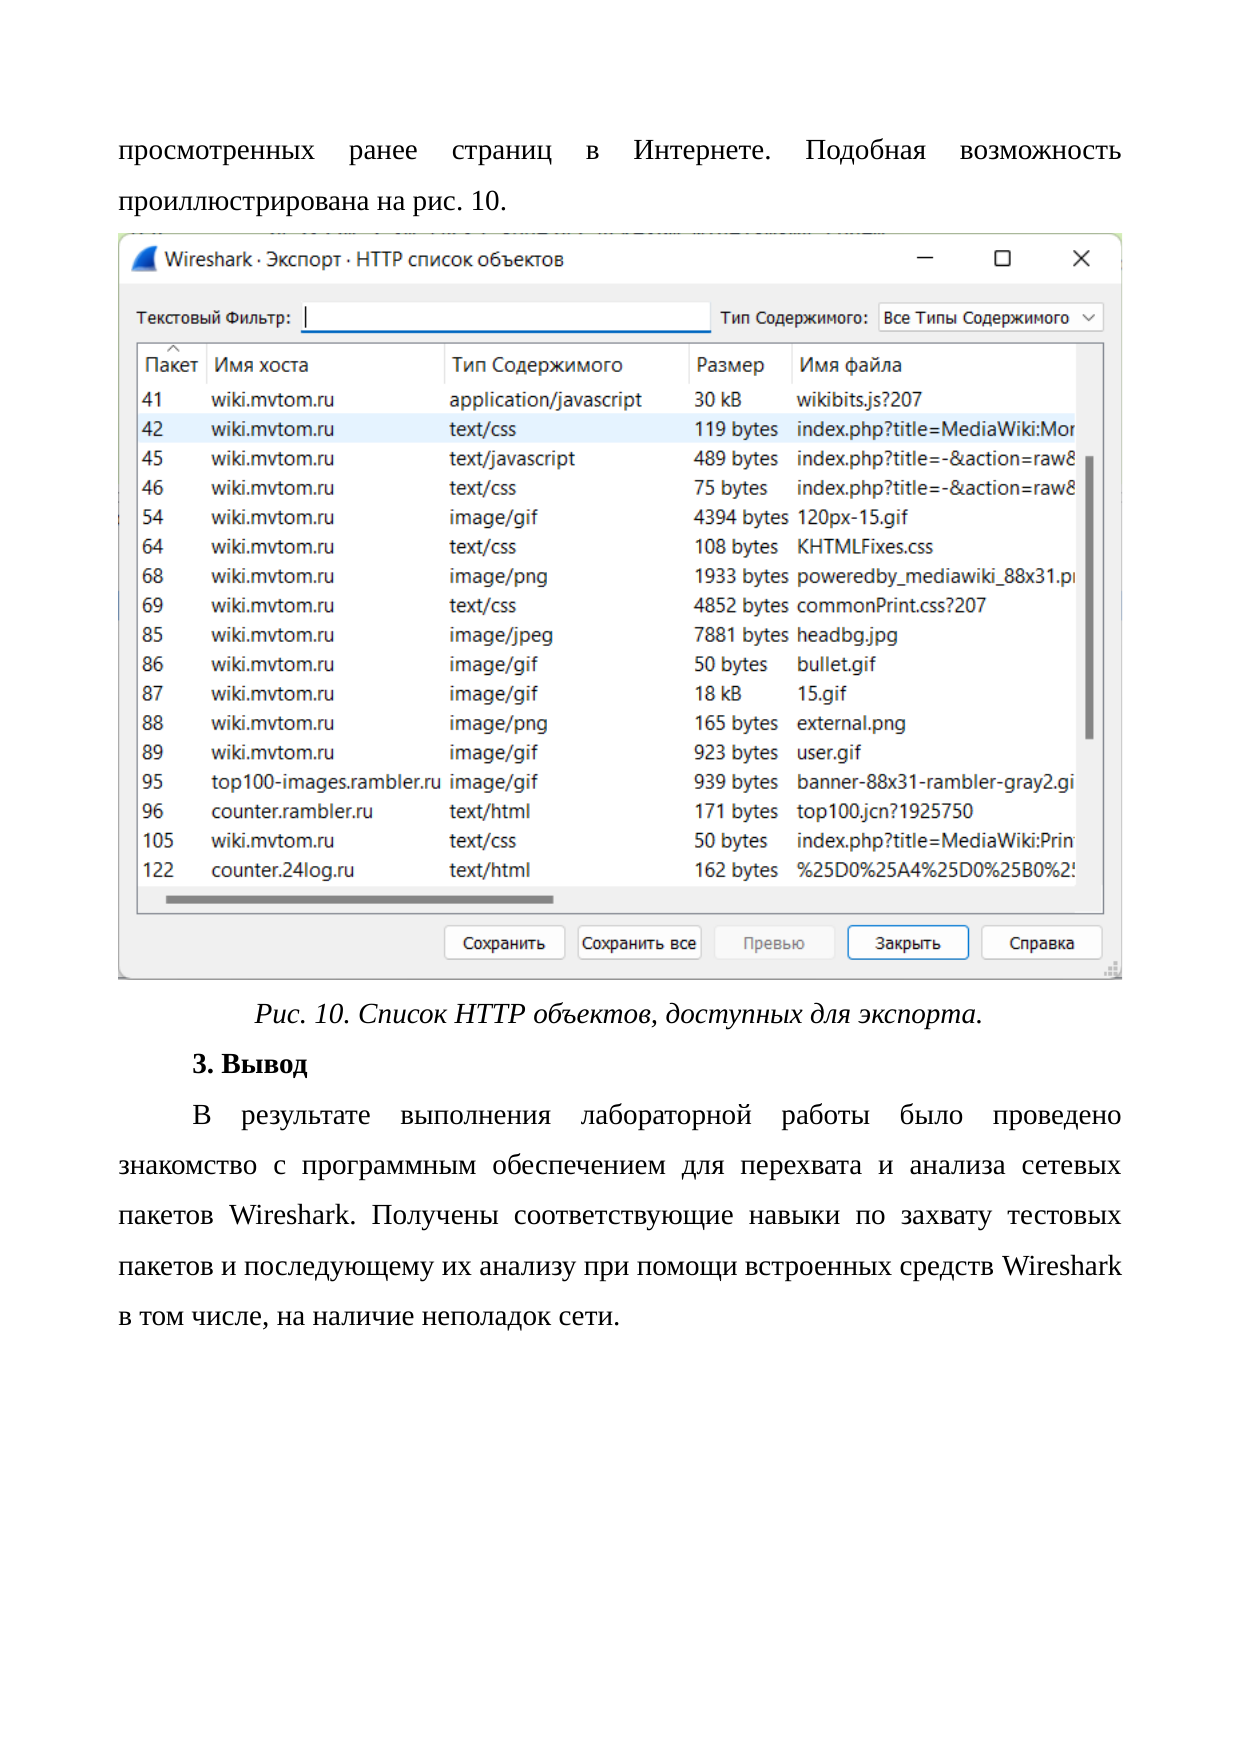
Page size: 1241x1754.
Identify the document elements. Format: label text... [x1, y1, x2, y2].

picture [118, 233, 1123, 980]
text Рис. 10. Список HTTP объектов, доступных для экспорта. [118, 980, 1122, 1030]
text В результате выполнения лабораторной работы было проведено знакомство с программным обеспечением для перехвата и анализа сетевых пакетов Wireshark. Получены соответствующие навыки по захвату тестовых пакетов и последующему их анализу при помощи встроенных средств Wireshark в том числе, на наличие неполадок сети. [118, 1097, 1122, 1332]
text 3. Вывод [118, 1046, 1122, 1080]
text просмотренных ранее страниц в Интернете. Подобная возможность проиллюстрирована на рис. 10. [118, 132, 1122, 216]
